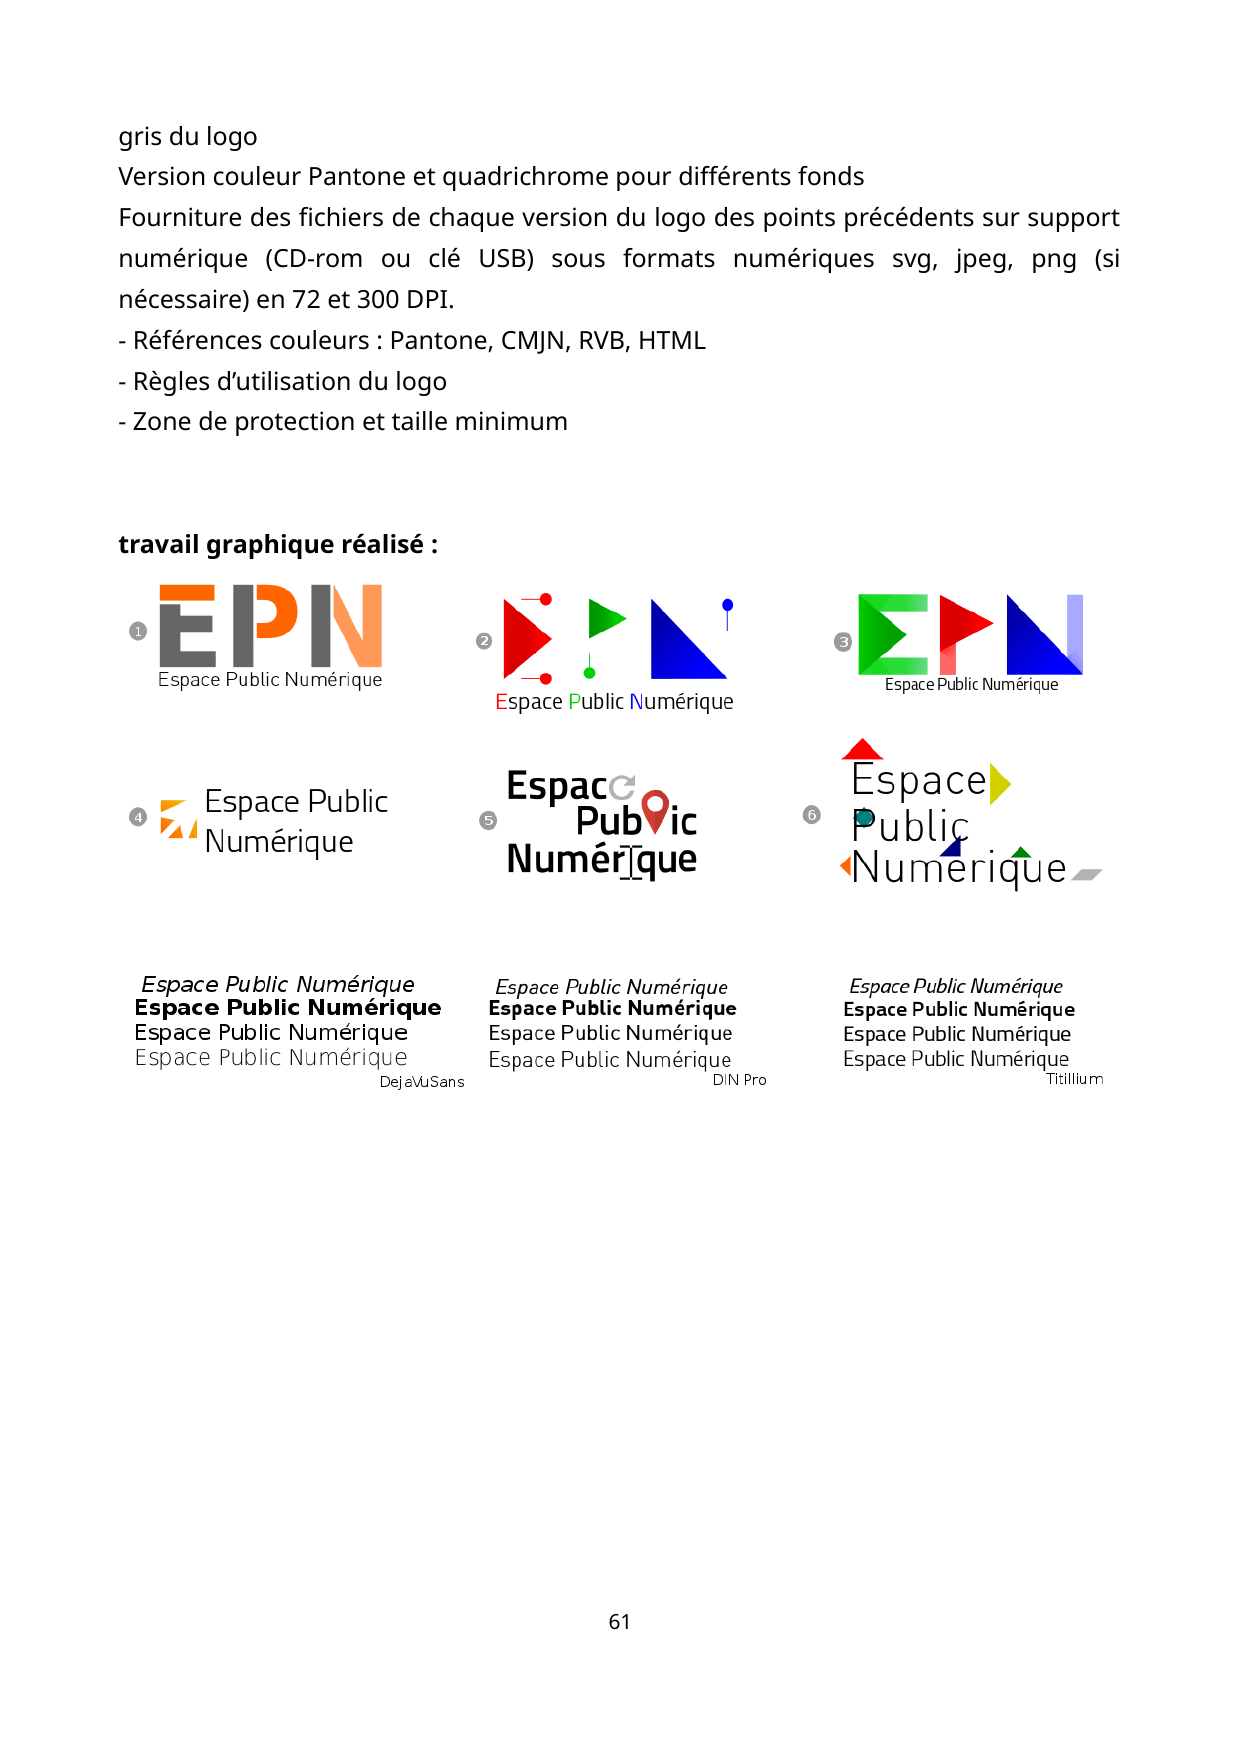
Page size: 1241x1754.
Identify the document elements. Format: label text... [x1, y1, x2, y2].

text - Zone de protection et taille minimum [118, 404, 1122, 438]
text - Règles d’utilisation du logo [118, 363, 1122, 397]
picture [118, 507, 1123, 1218]
text gris du logo [118, 118, 1122, 152]
text Fourniture des fichiers de chaque version du logo des points précédents sur support numérique (CD-rom ou clé USB) sous formats numériques svg, jpeg, png (si nécessaire) en 72 et 300 DPI. [118, 200, 1122, 316]
text Version couleur Pantone et quadrichrome pour différents fonds [118, 159, 1122, 193]
text - Références couleurs : Pantone, CMJN, RVB, HTML [118, 322, 1122, 356]
